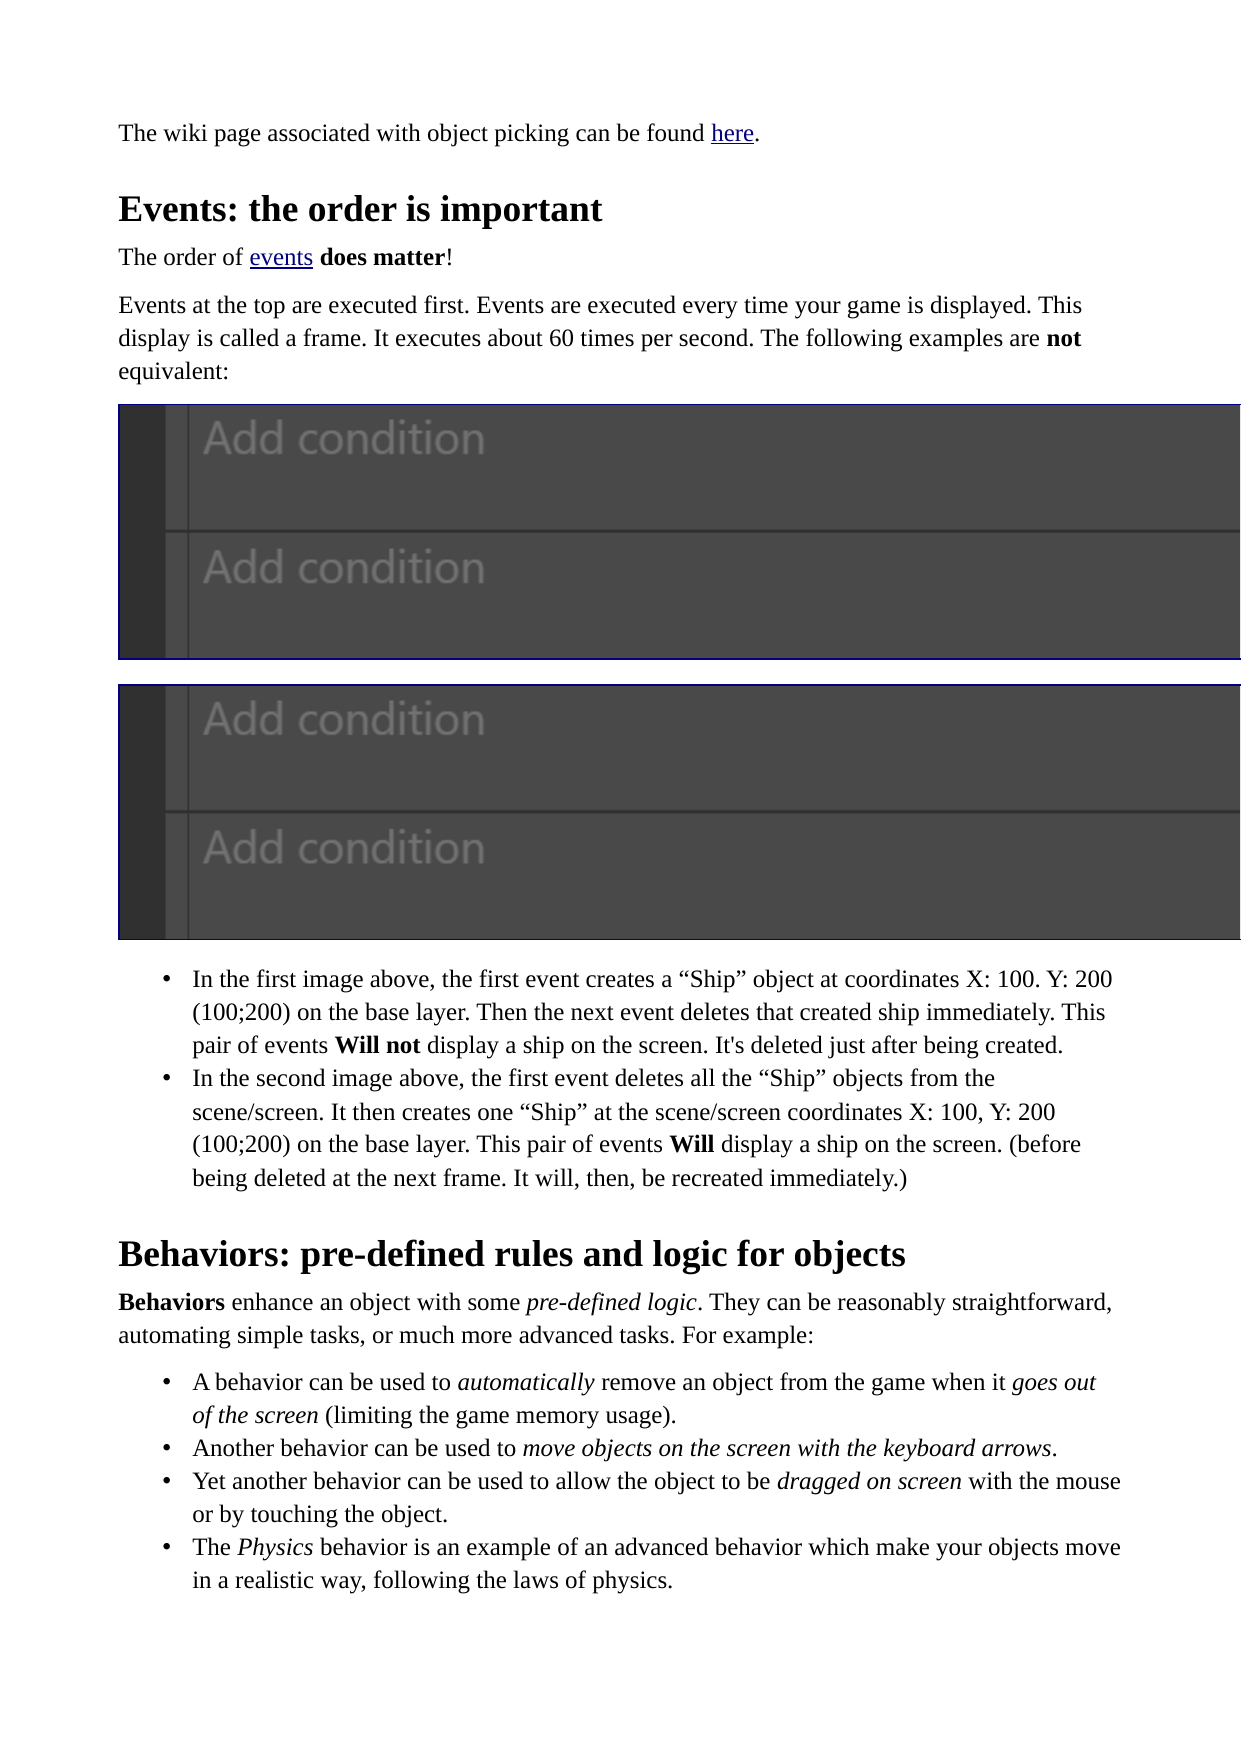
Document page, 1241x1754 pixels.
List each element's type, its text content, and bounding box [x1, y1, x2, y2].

subtitle Behaviors: pre-defined rules and logic for objects [118, 1231, 1122, 1274]
list Another behavior can be used to move objects on the screen with the keyboard arrows. [162, 1433, 1122, 1462]
picture [120, 405, 1241, 658]
list The Physics behavior is an example of an advanced behavior which make your objects move in a realistic way, following the laws of physics. [162, 1532, 1122, 1594]
text Behaviors enhance an object with some pre-defined logic. They can be reasonably straightforward, automating simple tasks, or much more advanced tasks. For example: [118, 1287, 1122, 1348]
subtitle Events: the order is important [118, 187, 1122, 230]
text The wiki page associated with object picking can be found here. [118, 118, 1122, 147]
list Yet another behavior can be used to allow the object to be dragged on screen with the mouse or by touching the object. [162, 1466, 1122, 1528]
text Events at the top are executed first. Events are executed every time your game is displayed. This display is called a frame. It executes about 60 times per second. The following examples are not equivalent: [118, 290, 1122, 384]
picture [120, 686, 1241, 939]
list In the second image above, the first event deletes all the “Ship” objects from the scene/screen. It then creates one “Ship” at the scene/screen coordinates X: 100, Y: 200 (100;200) on the base layer. This pair of events Will display a ship on the screen. (before being deleted at the next frame. It will, then, be recreated immediately.) [162, 1063, 1122, 1191]
list In the first image above, the first event creates a “Ship” object at coordinates X: 100. Y: 200 (100;200) on the base layer. Then the next event deletes that created ship immediately. This pair of events Will not display a ship on the screen. It's deleted just after being created. [162, 964, 1122, 1059]
list A behavior can be used to automatically remove an object from the game when it goes out of the screen (limiting the game memory usage). [162, 1367, 1122, 1429]
text The order of events does matter! [118, 242, 1122, 271]
